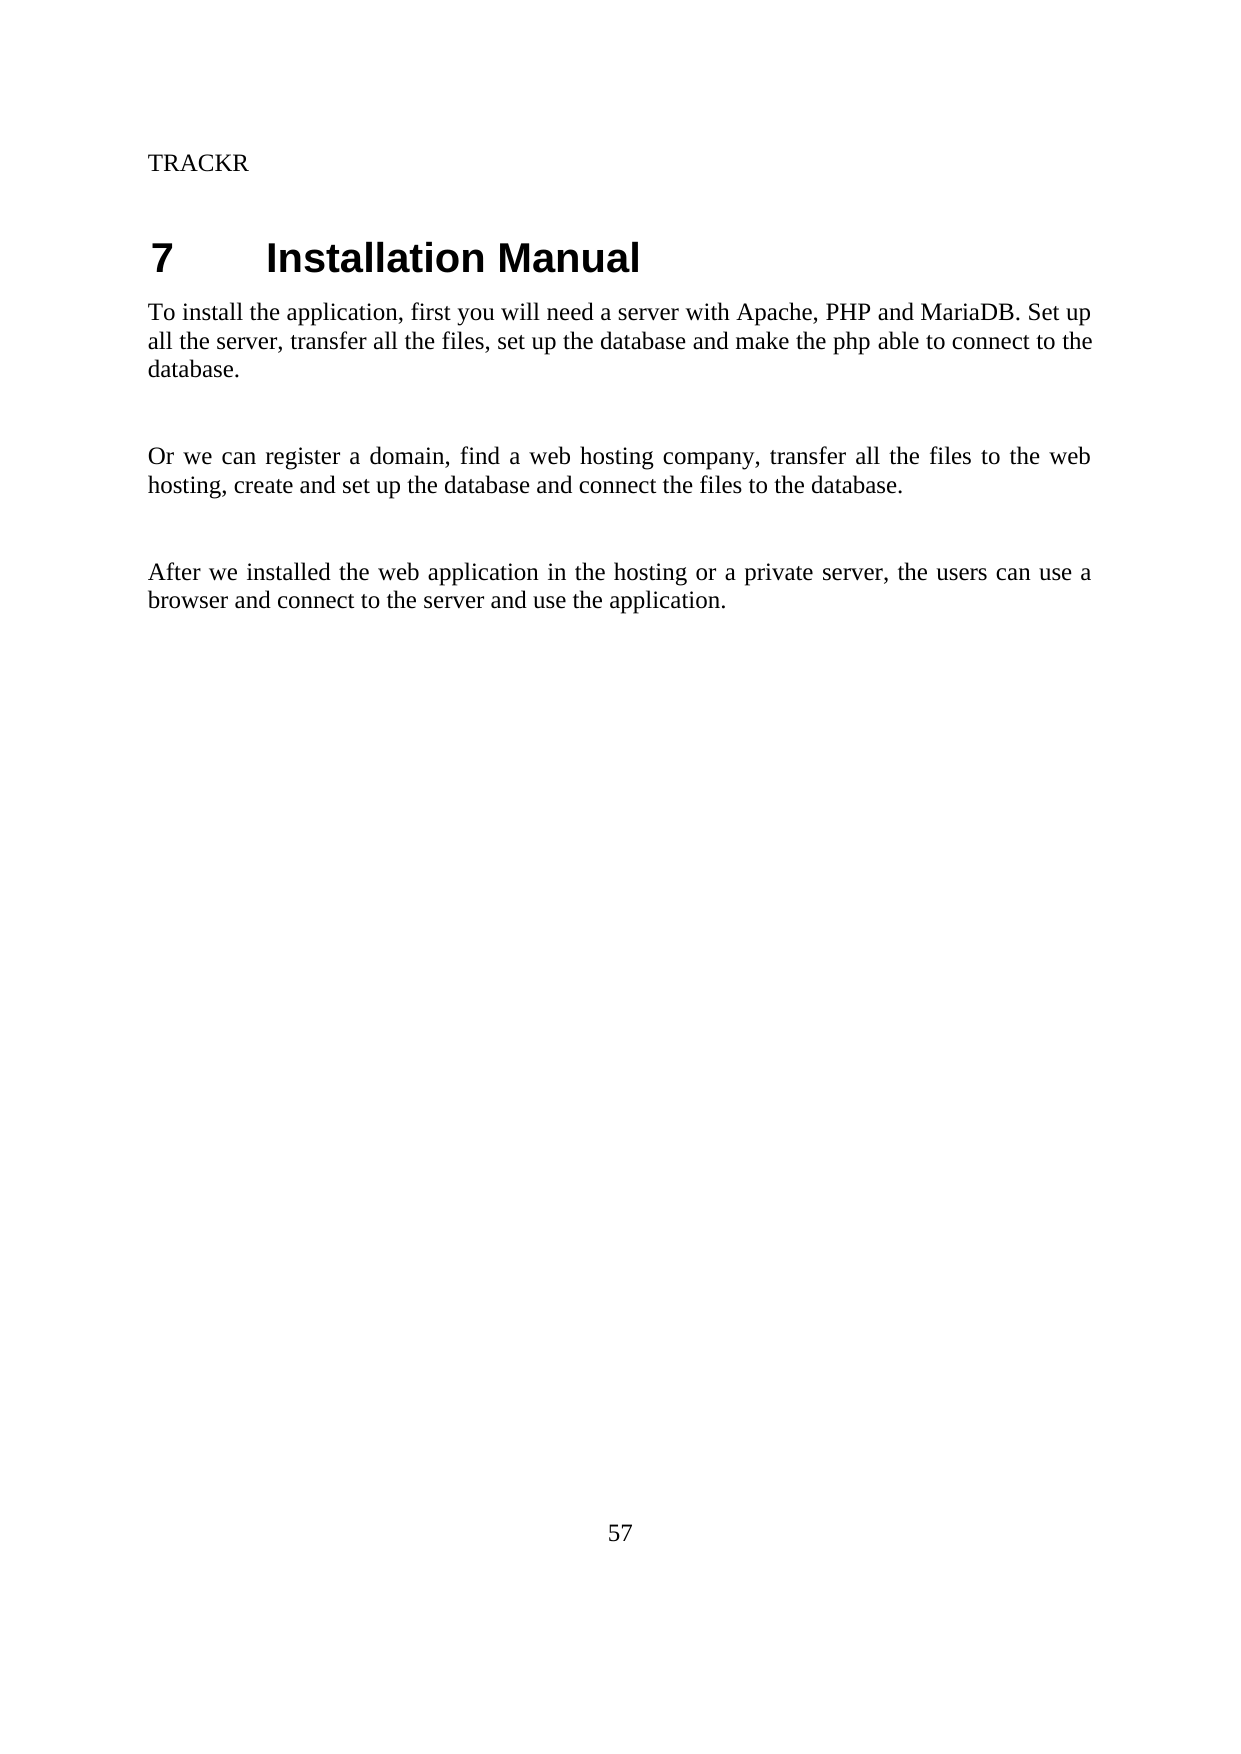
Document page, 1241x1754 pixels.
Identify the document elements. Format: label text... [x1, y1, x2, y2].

text Or we can register a domain, find a web hosting company, transfer all the files to the web hosting, create and set up the database and connect the files to the database. [148, 441, 1093, 499]
subtitle Installation Manual [148, 231, 1093, 284]
text To install the application, first you will need a server with Apache, PHP and MariaDB. Set up all the server, transfer all the files, set up the database and make the php able to connect to the database. [148, 297, 1093, 383]
text After we installed the web application in the hosting or a private server, the users can use a browser and connect to the server and use the application. [148, 557, 1093, 614]
